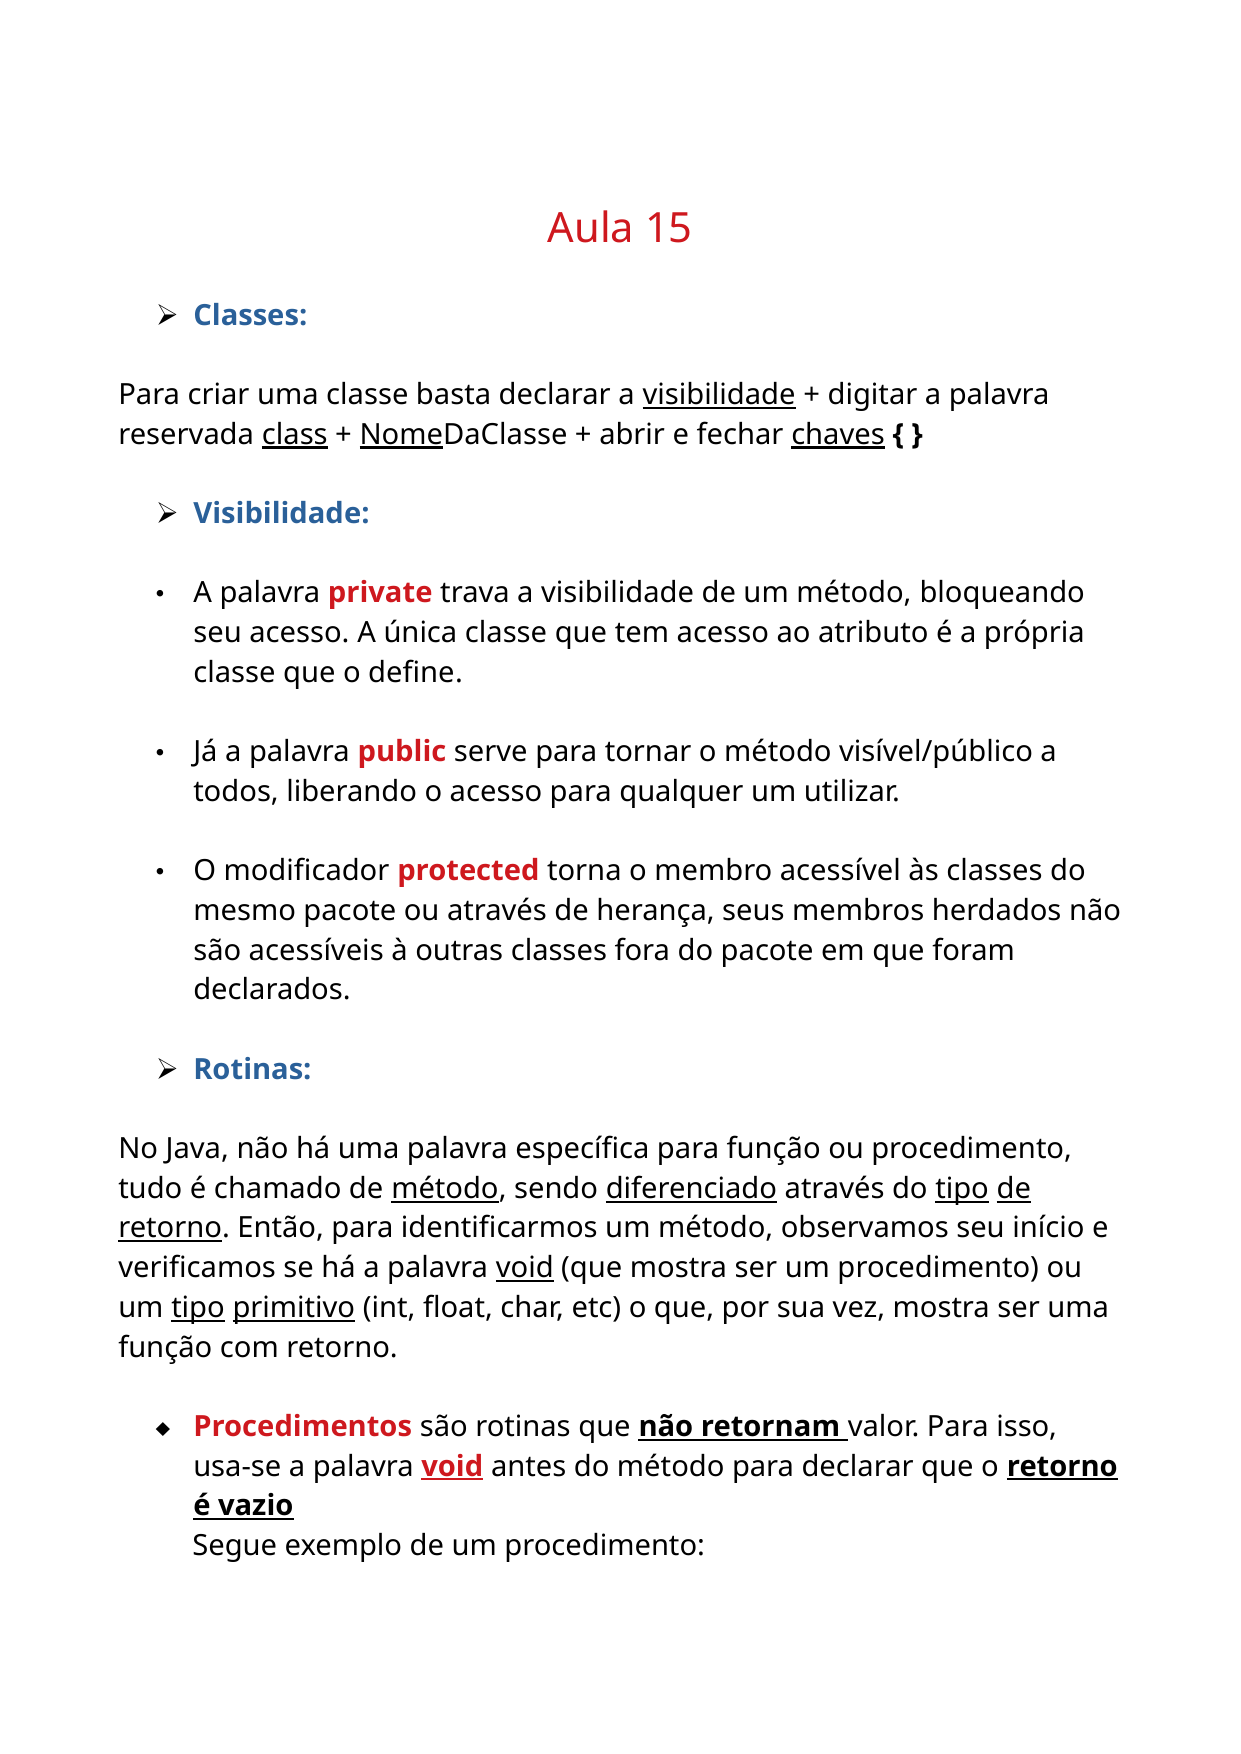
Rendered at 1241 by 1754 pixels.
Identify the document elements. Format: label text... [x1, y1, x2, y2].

list Procedimentos são rotinas que não retornam valor. Para isso, usa-se a palavra void antes do método para declarar que o retorno é vazio [156, 1405, 1122, 1524]
text No Java, não há uma palavra específica para função ou procedimento, tudo é chamado de método, sendo diferenciado através do tipo de retorno. Então, para identificarmos um método, observamos seu início e verificamos se há a palavra void (que mostra ser um procedimento) ou um tipo primitivo (int, float, char, etc) o que, por sua vez, mostra ser uma função com retorno. [118, 1127, 1122, 1366]
list Rotinas: [156, 1048, 1122, 1088]
list Visibilidade: [156, 492, 1122, 572]
list Classes: [156, 294, 1122, 334]
list A palavra private trava a visibilidade de um método, bloqueando seu acesso. A única classe que tem acesso ao atributo é a própria classe que o define. [156, 572, 1122, 691]
list O modificador protected torna o membro acessível às classes do mesmo pacote ou através de herança, seus membros herdados não são acessíveis à outras classes fora do pacote em que foram declarados. [156, 849, 1122, 1008]
text Aula 15 [118, 197, 1122, 254]
text Segue exemplo de um procedimento: [118, 1524, 1122, 1564]
text Para criar uma classe basta declarar a visibilidade + digitar a palavra reservada class + NomeDaClasse + abrir e fechar chaves { } [118, 373, 1122, 453]
list Já a palavra public serve para tornar o método visível/público a todos, liberando o acesso para qualquer um utilizar. [156, 731, 1122, 810]
